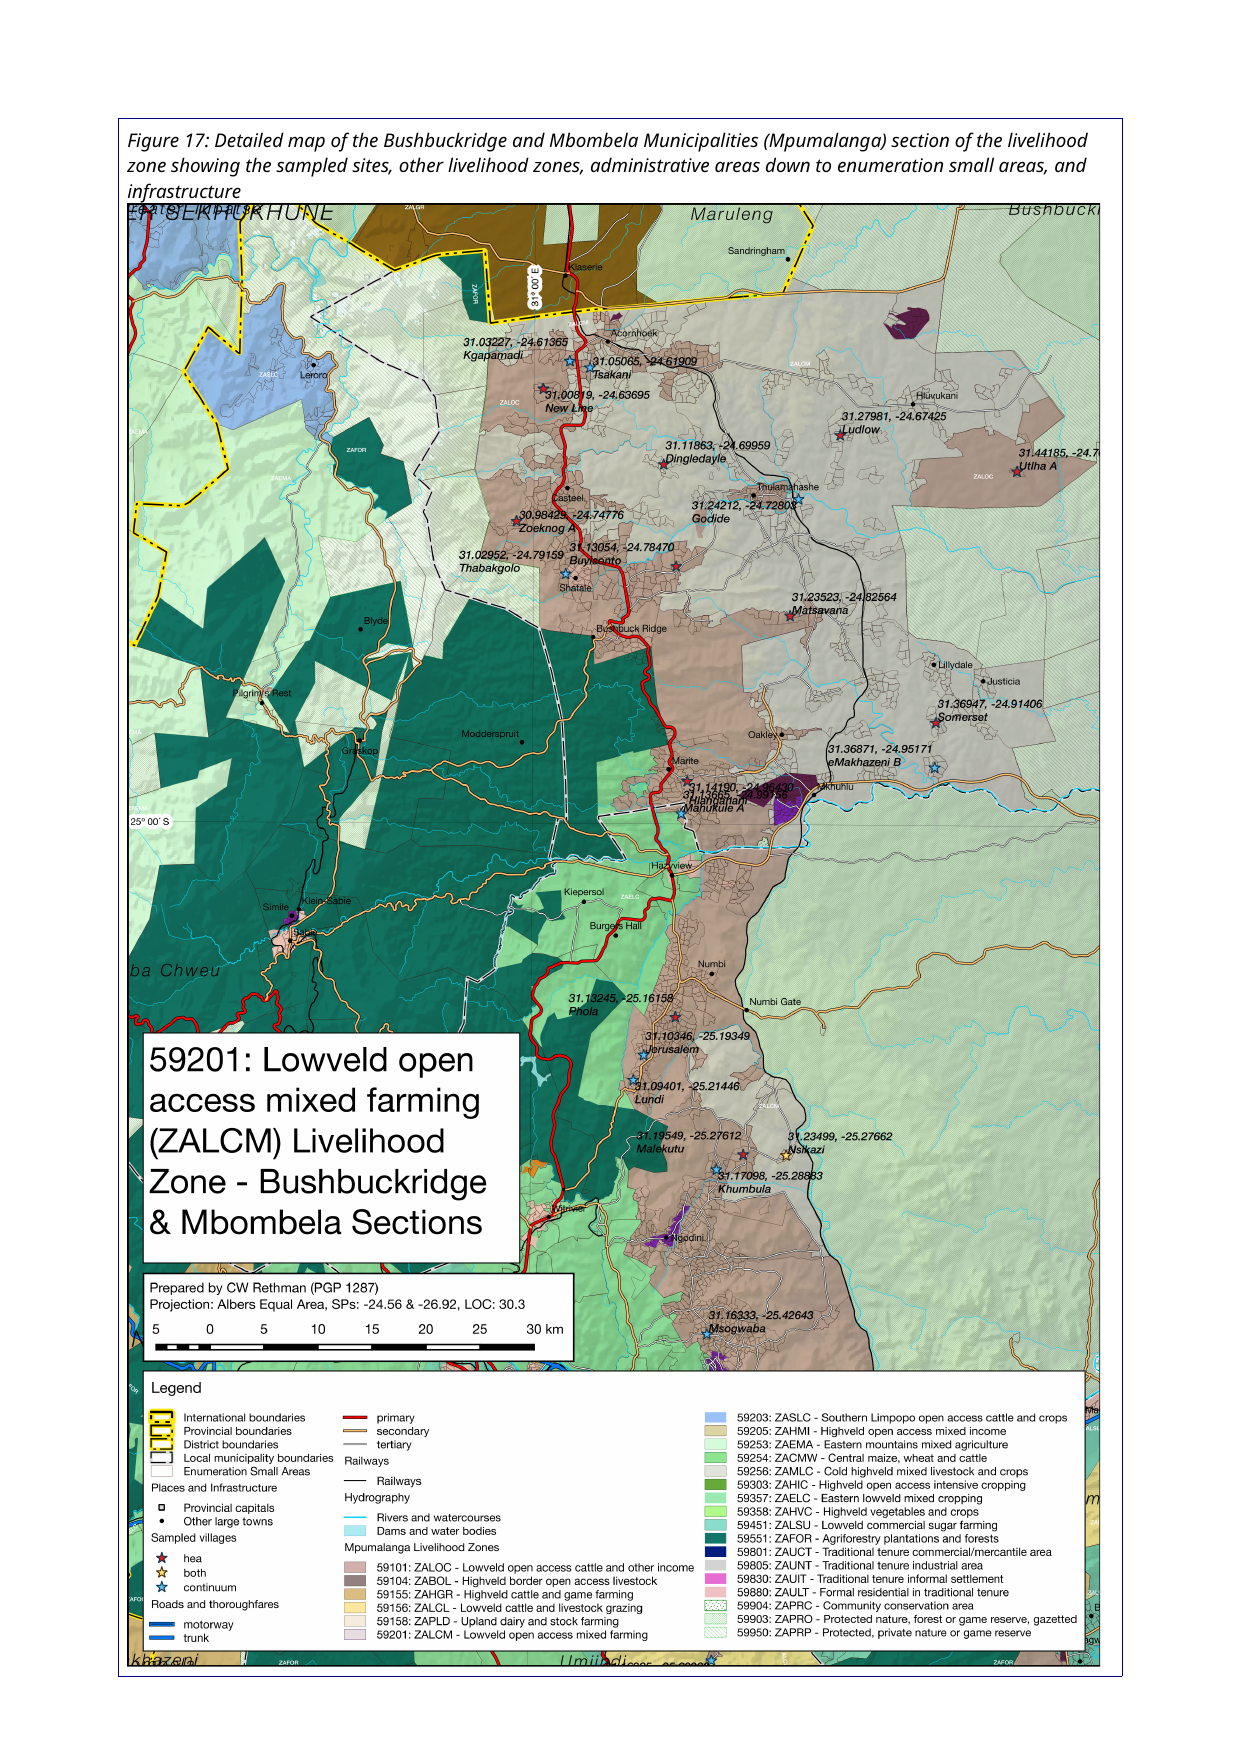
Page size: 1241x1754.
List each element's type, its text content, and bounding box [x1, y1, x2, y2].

text Figure 17: Detailed map of the Bushbuckridge and Mbombela Municipalities (Mpumalanga) section of the livelihood zone showing the sampled sites, other livelihood zones, administrative areas down to enumeration small areas, and infrastructure [127, 127, 1113, 204]
picture [127, 203, 1101, 1667]
